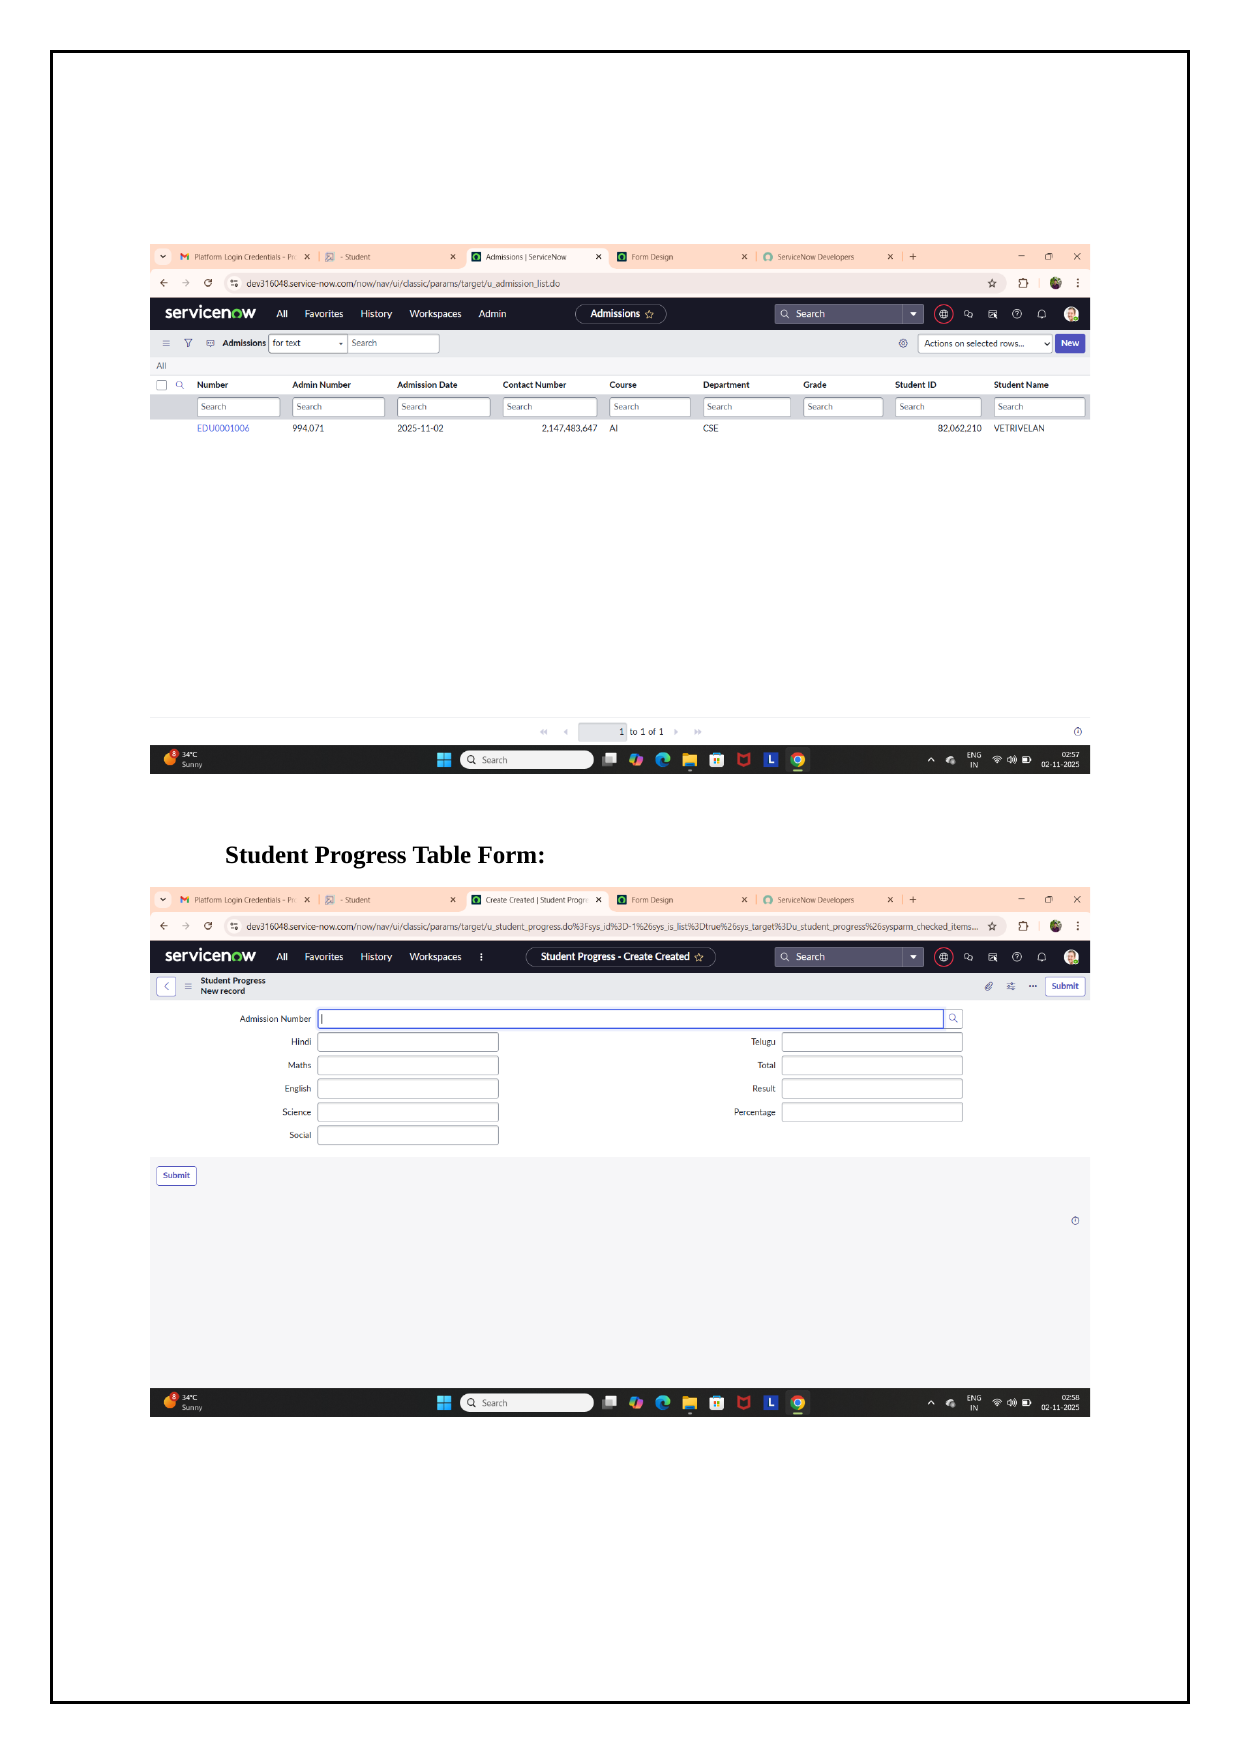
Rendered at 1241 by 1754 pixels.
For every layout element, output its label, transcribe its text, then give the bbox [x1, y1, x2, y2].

text Student Progress Table Form: [150, 840, 1090, 869]
